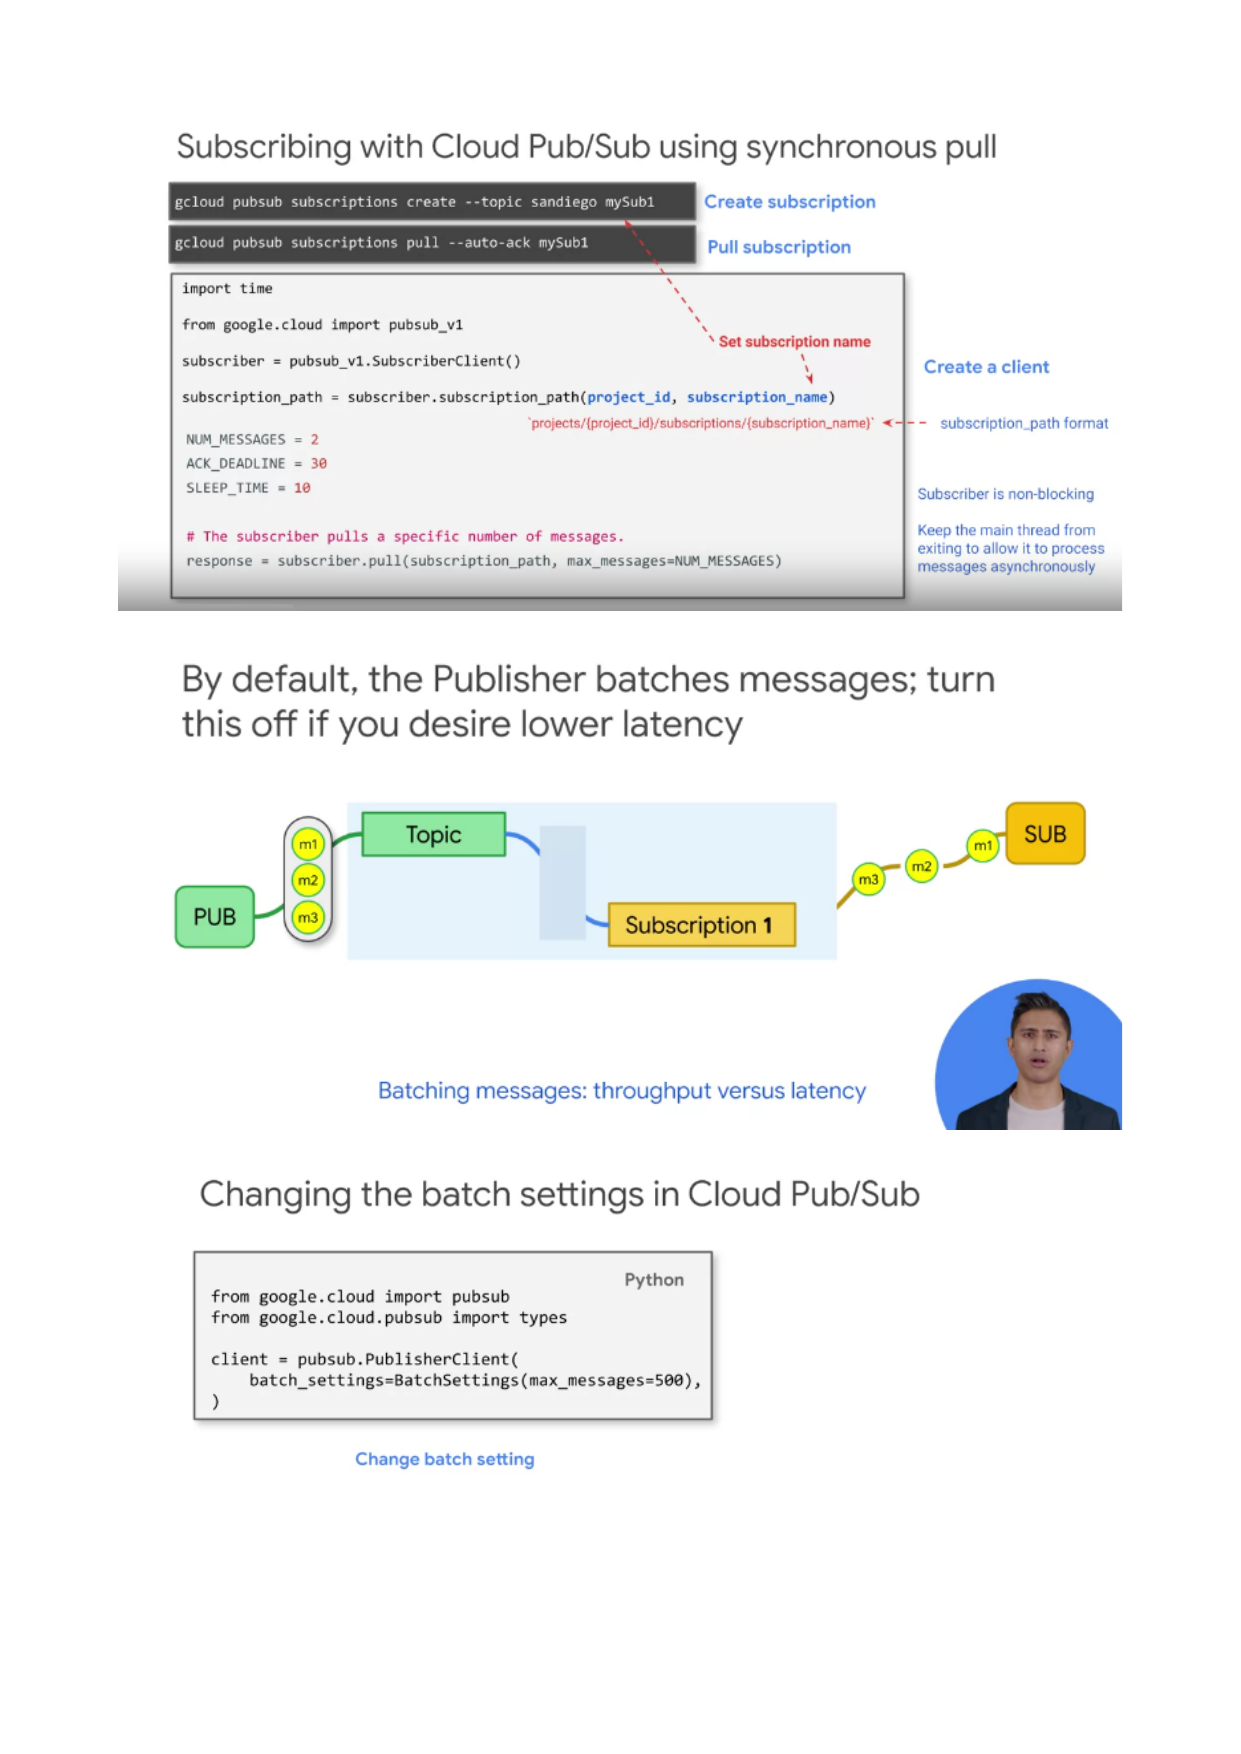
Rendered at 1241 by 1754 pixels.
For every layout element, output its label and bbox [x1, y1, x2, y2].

picture [118, 638, 1123, 1130]
picture [118, 118, 1123, 611]
picture [118, 1158, 1123, 1495]
